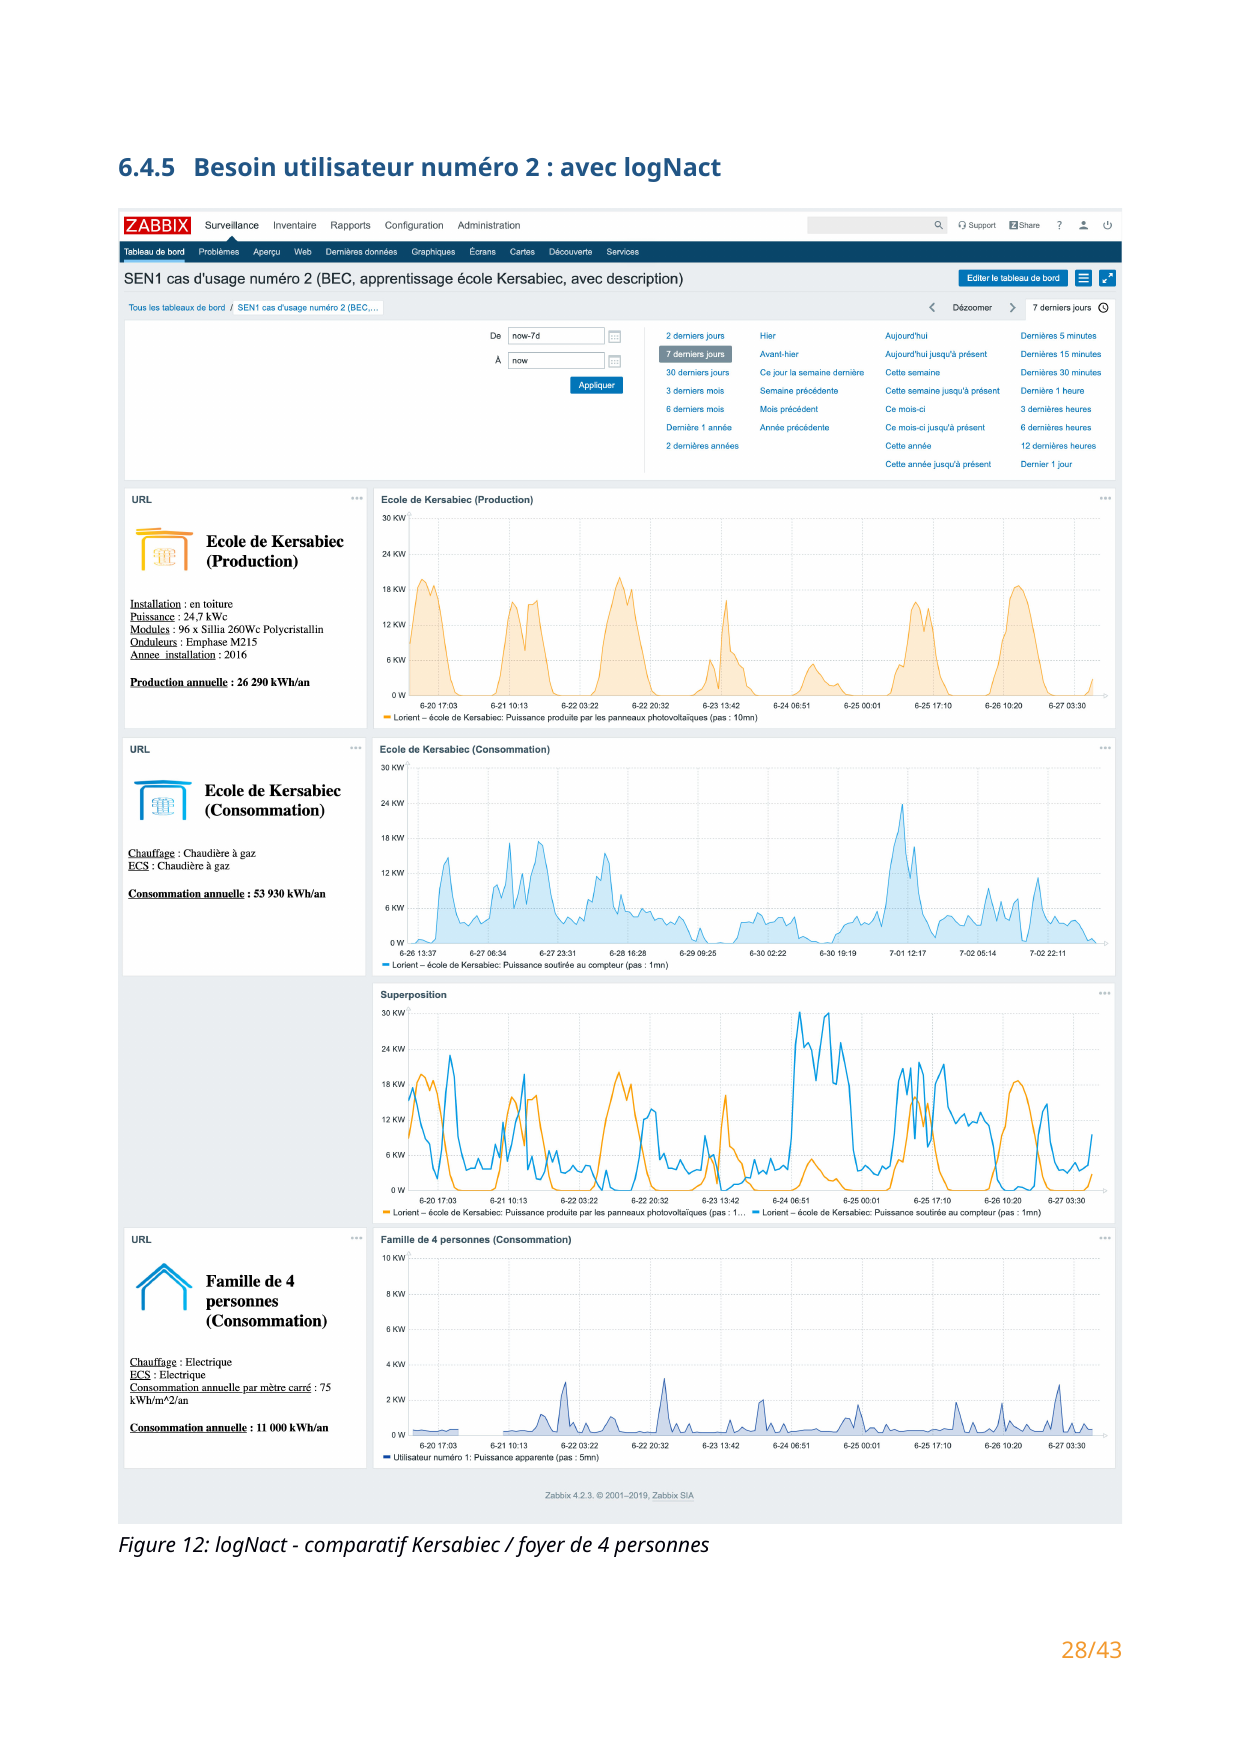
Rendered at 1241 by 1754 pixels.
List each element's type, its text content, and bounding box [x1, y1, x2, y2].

picture [118, 208, 1123, 1524]
text Figure 12: logNact - comparatif Kersabiec / foyer de 4 personnes [118, 1524, 1122, 1558]
subtitle Besoin utilisateur numéro 2 : avec logNact [118, 149, 1122, 183]
